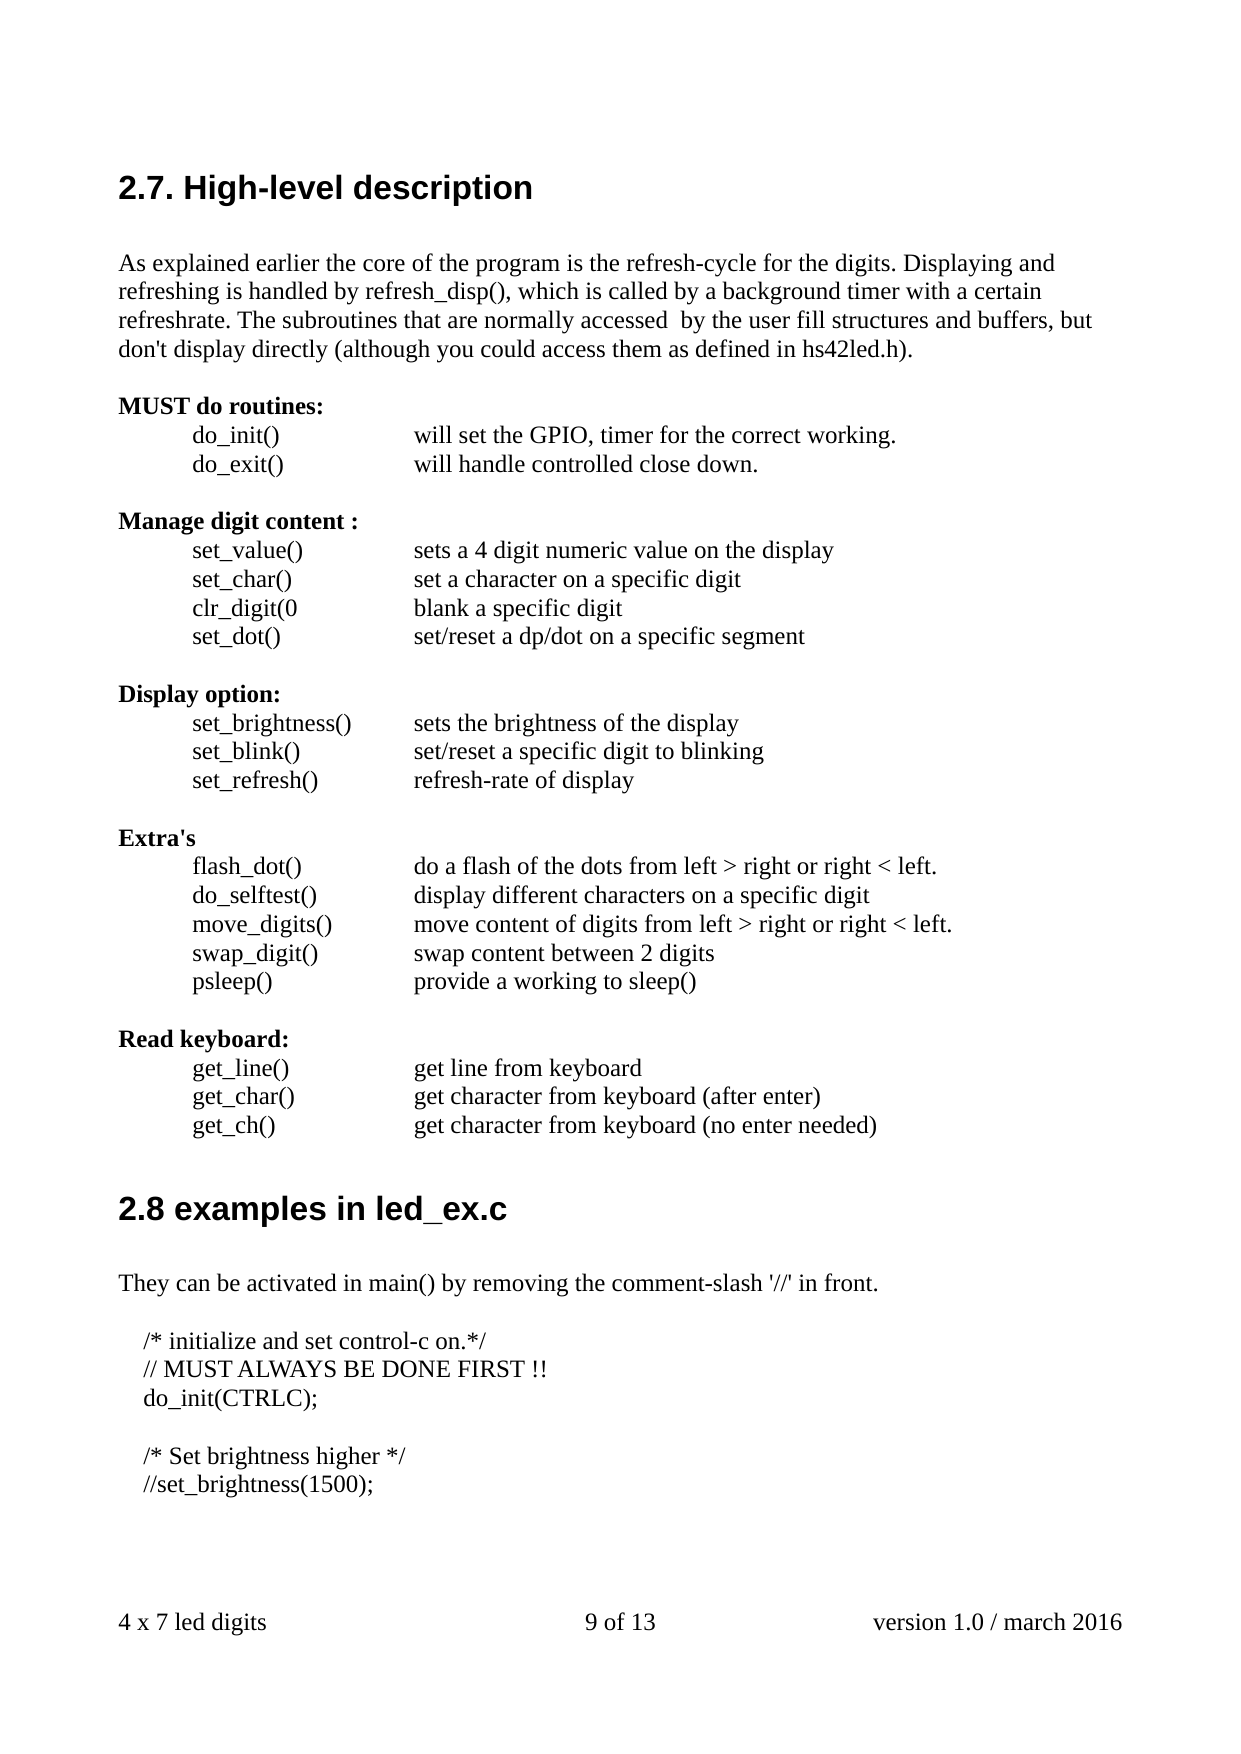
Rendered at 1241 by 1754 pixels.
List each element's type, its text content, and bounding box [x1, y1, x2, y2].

text /* Set brightness higher */ [118, 1441, 1122, 1469]
text set_brightness() sets the brightness of the display [118, 708, 1122, 736]
text //set_brightness(1500); [118, 1469, 1122, 1498]
text set_dot() set/reset a dp/dot on a specific segment [118, 621, 1122, 650]
text swap_digit() swap content between 2 digits [118, 938, 1122, 966]
subtitle 2.7. High-level description [118, 168, 1122, 206]
subtitle 2.8 examples in led_ex.c [118, 1188, 1122, 1227]
text set_char() set a character on a specific digit [118, 564, 1122, 593]
text psleep() provide a working to sleep() [118, 966, 1122, 995]
text As explained earlier the core of the program is the refresh-cycle for the digits. Displaying and refreshing is handled by refresh_disp(), which is called by a background timer with a certain refreshrate. The subroutines that are normally accessed by the user fill structures and buffers, but don't display directly (although you could access them as defined in hs42led.h). [118, 248, 1122, 363]
text do_selftest() display different characters on a specific digit [118, 880, 1122, 909]
text do_init() will set the GPIO, timer for the correct working. [118, 420, 1122, 449]
text set_blink() set/reset a specific digit to blinking [118, 736, 1122, 765]
text Manage digit content : [118, 506, 1122, 535]
text do_init(CTRLC); [118, 1383, 1122, 1412]
text clr_digit(0 blank a specific digit [118, 593, 1122, 621]
text /* initialize and set control-c on.*/ [118, 1326, 1122, 1354]
text set_refresh() refresh-rate of display [118, 765, 1122, 794]
text move_digits() move content of digits from left > right or right < left. [118, 909, 1122, 938]
text MUST do routines: [118, 391, 1122, 420]
text do_exit() will handle controlled close down. [118, 449, 1122, 478]
text Read keyboard: [118, 1024, 1122, 1053]
text get_line() get line from keyboard [118, 1053, 1122, 1081]
text Display option: [118, 679, 1122, 708]
text They can be activated in main() by removing the comment-slash '//' in front. [118, 1268, 1122, 1297]
text Extra's [118, 823, 1122, 851]
text get_char() get character from keyboard (after enter) [118, 1081, 1122, 1110]
text get_ch() get character from keyboard (no enter needed) [118, 1110, 1122, 1139]
text flash_dot() do a flash of the dots from left > right or right < left. [118, 851, 1122, 880]
text set_value() sets a 4 digit numeric value on the display [118, 535, 1122, 564]
text // MUST ALWAYS BE DONE FIRST !! [118, 1354, 1122, 1383]
